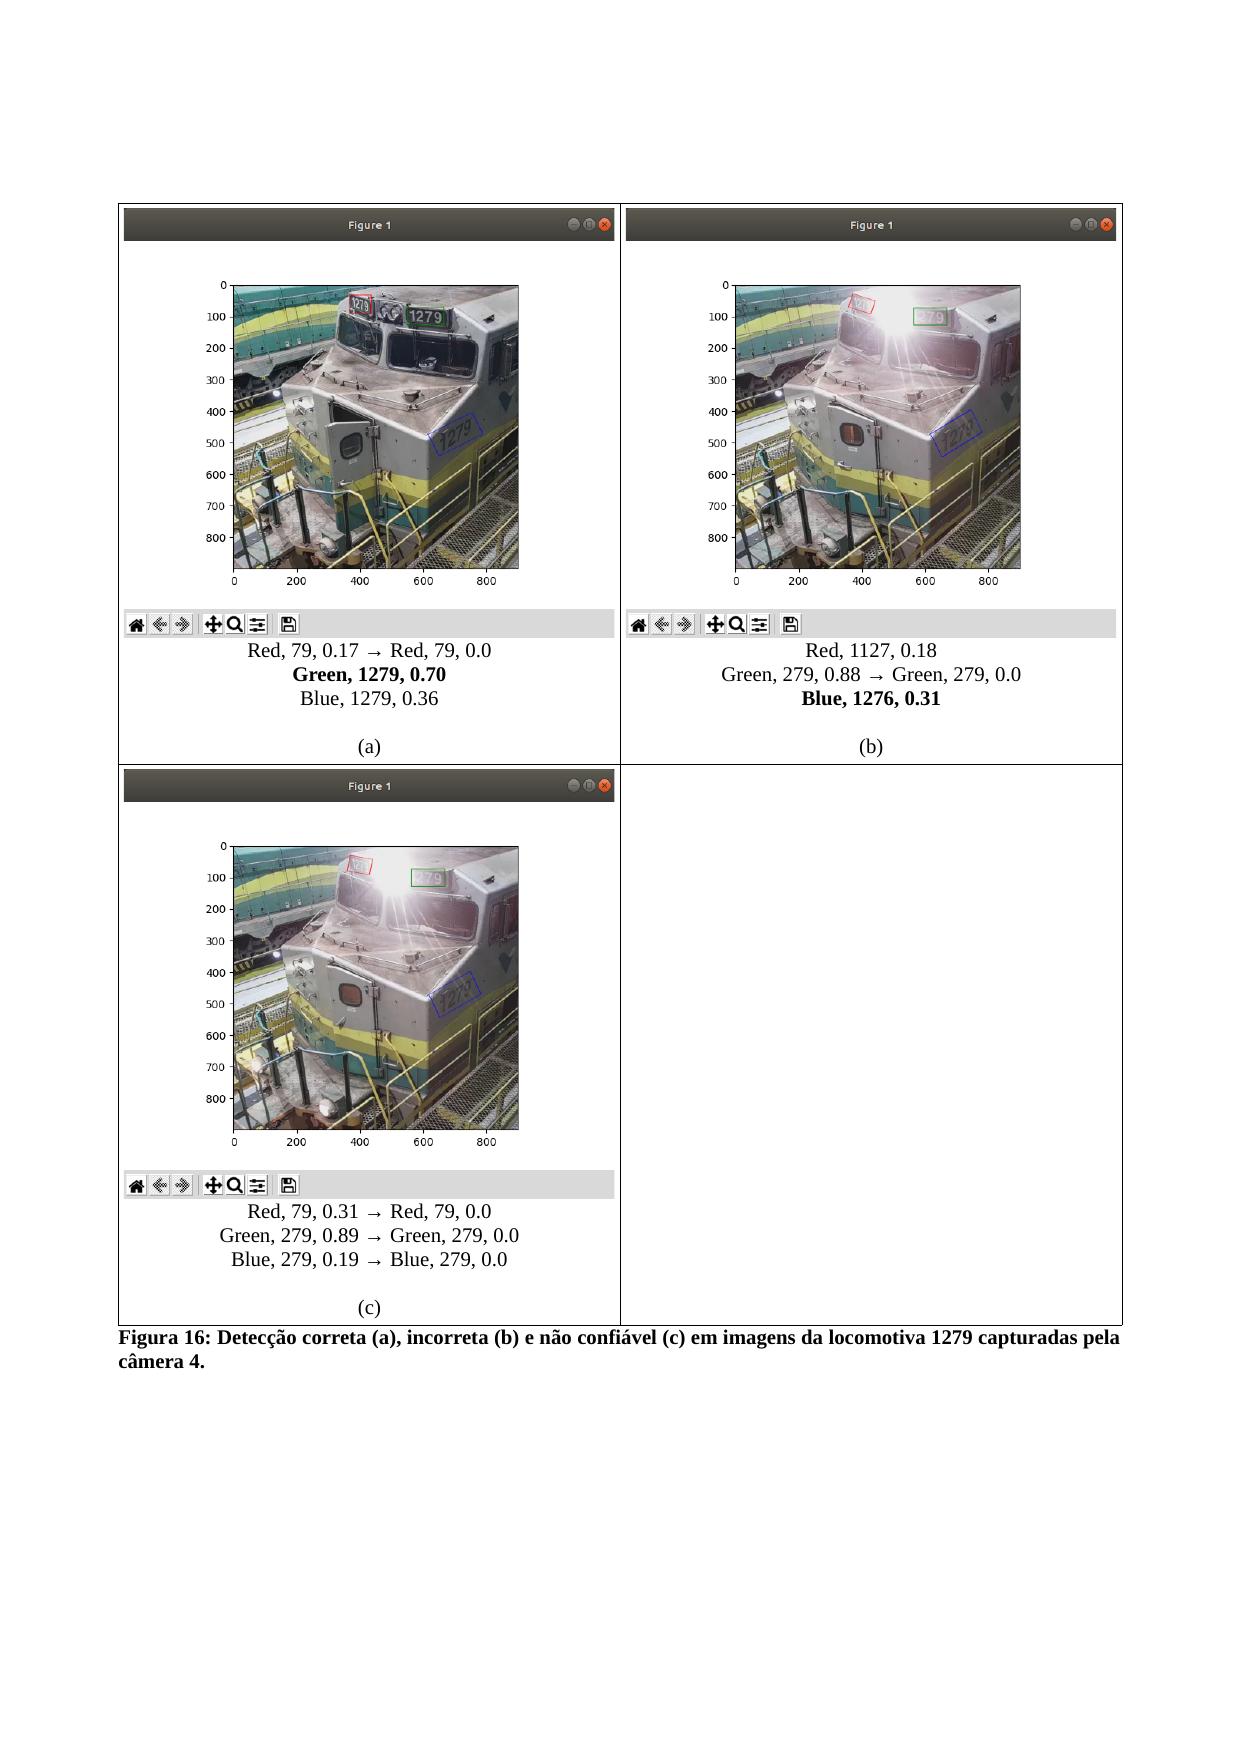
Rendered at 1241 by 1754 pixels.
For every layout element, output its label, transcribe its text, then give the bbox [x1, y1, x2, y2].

table_cell Red, 79, 0.31 → Red, 79, 0.0 Green, 279, 0.89 → Green, 279, 0.0 Blue, 279, 0.19 → Blue, 279, 0.0 (c) [119, 765, 620, 1325]
table_header Red, 79, 0.17 → Red, 79, 0.0 Green, 1279, 0.70 Blue, 1279, 0.36 (a) [119, 204, 620, 764]
table_header Red, 1127, 0.18 Green, 279, 0.88 → Green, 279, 0.0 Blue, 1276, 0.31 (b) [621, 204, 1122, 764]
picture [123, 769, 615, 1199]
picture [123, 208, 615, 638]
table_cell [621, 765, 1122, 1325]
text Figura 16: Detecção correta (a), incorreta (b) e não confiável (c) em imagens da locomotiva 1279 capturadas pela câmera 4. [118, 1326, 1122, 1373]
picture [625, 208, 1117, 638]
